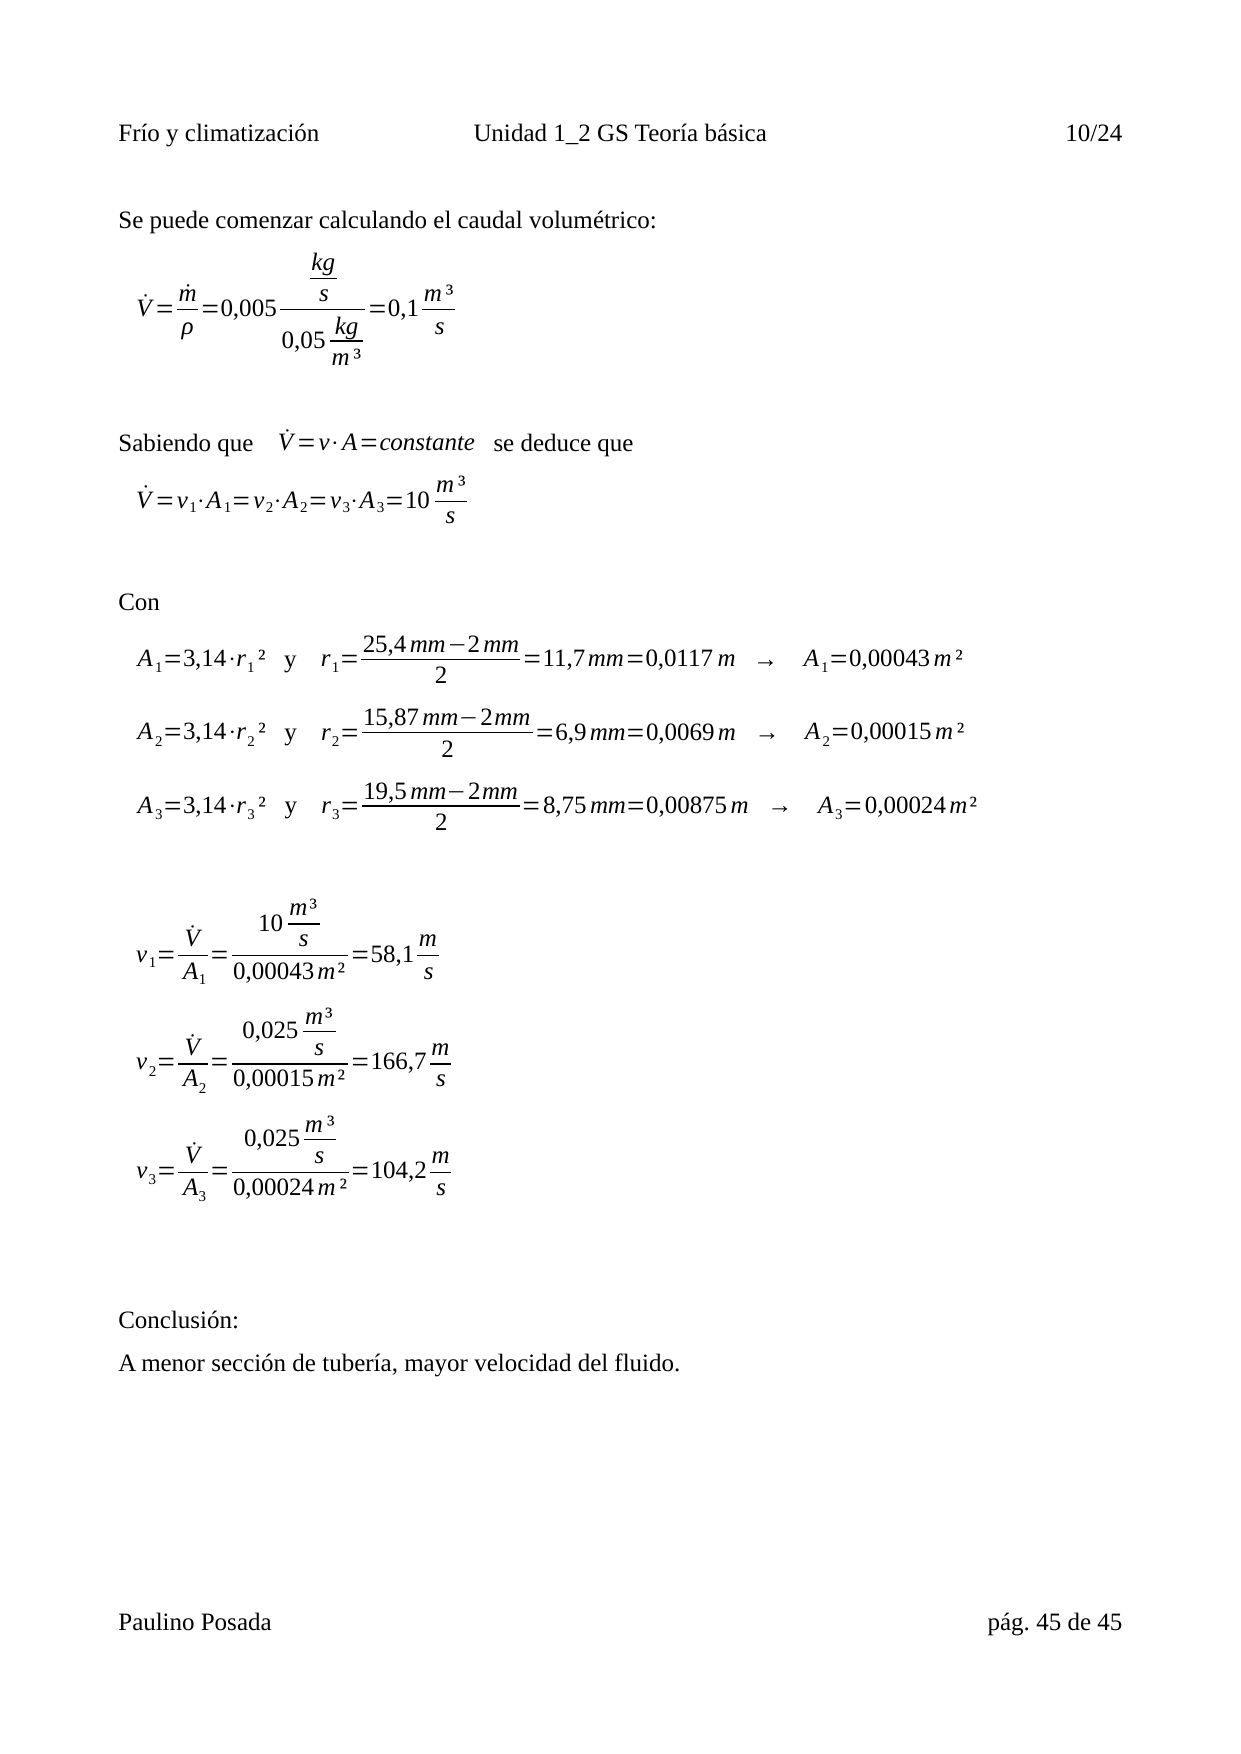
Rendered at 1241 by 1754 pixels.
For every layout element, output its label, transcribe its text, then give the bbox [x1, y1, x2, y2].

text A menor sección de tubería, mayor velocidad del fluido. [118, 1348, 1122, 1377]
text y → [118, 777, 1122, 836]
text Con [118, 587, 1122, 616]
text y → [118, 631, 1122, 689]
text Sabiendo que se deduce que [118, 428, 1122, 456]
text Conclusión: [118, 1305, 1122, 1334]
text Se puede comenzar calculando el caudal volumétrico: [118, 205, 1122, 234]
text y → [118, 704, 1122, 763]
